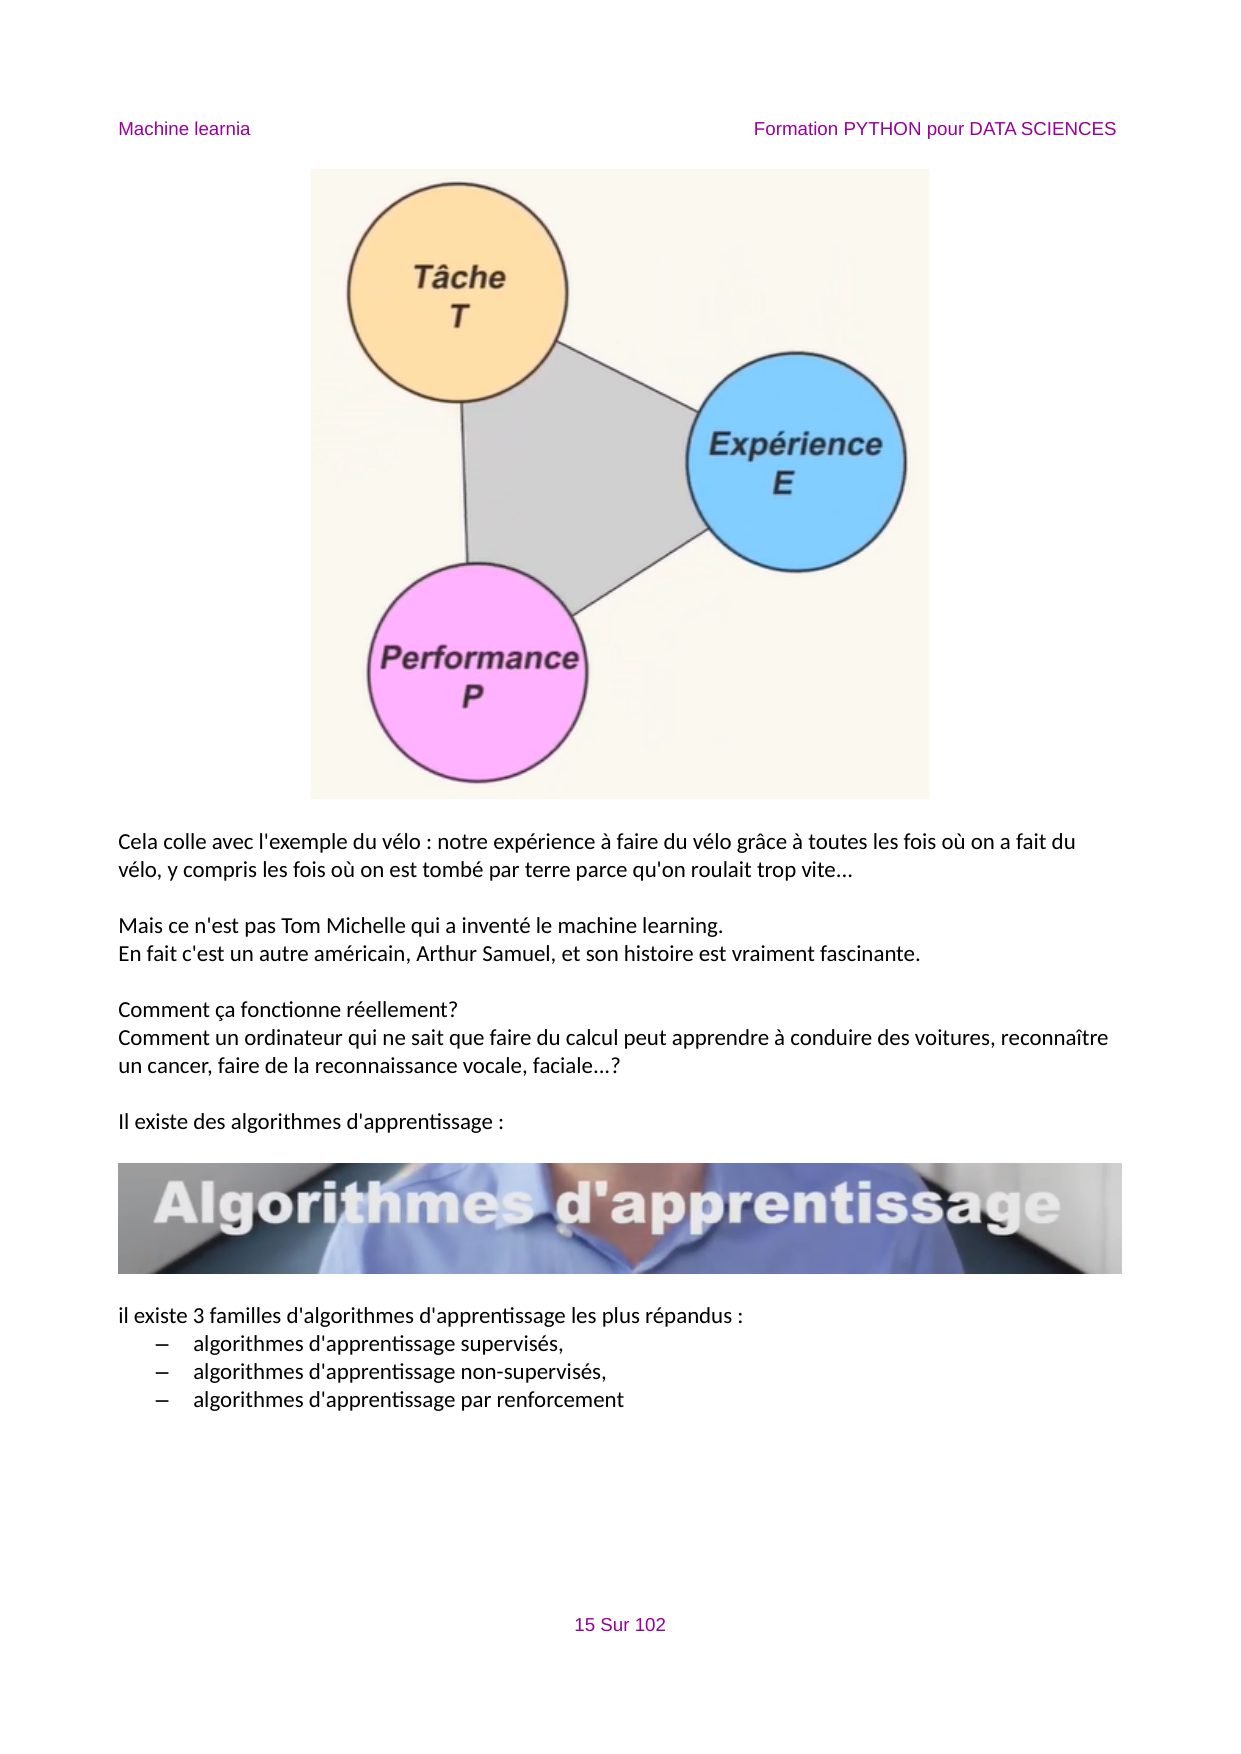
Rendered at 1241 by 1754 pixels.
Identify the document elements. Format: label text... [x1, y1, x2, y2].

text il existe 3 familles d'algorithmes d'apprentissage les plus répandus : [118, 1301, 1122, 1329]
text Il existe des algorithmes d'apprentissage : [118, 1107, 1122, 1135]
text Comment un ordinateur qui ne sait que faire du calcul peut apprendre à conduire des voitures, reconnaître un cancer, faire de la reconnaissance vocale, faciale...? [118, 1023, 1122, 1079]
list algorithmes d'apprentissage par renforcement [156, 1385, 1122, 1413]
list algorithmes d'apprentissage supervisés, [156, 1329, 1122, 1357]
picture [118, 1163, 1122, 1274]
picture [310, 169, 930, 799]
text Mais ce n'est pas Tom Michelle qui a inventé le machine learning. [118, 911, 1122, 939]
text En fait c'est un autre américain, Arthur Samuel, et son histoire est vraiment fascinante. [118, 939, 1122, 967]
text Cela colle avec l'exemple du vélo : notre expérience à faire du vélo grâce à toutes les fois où on a fait du vélo, y compris les fois où on est tombé par terre parce qu'on roulait trop vite... [118, 827, 1122, 883]
text Comment ça fonctionne réellement? [118, 995, 1122, 1023]
list algorithmes d'apprentissage non-supervisés, [156, 1357, 1122, 1385]
